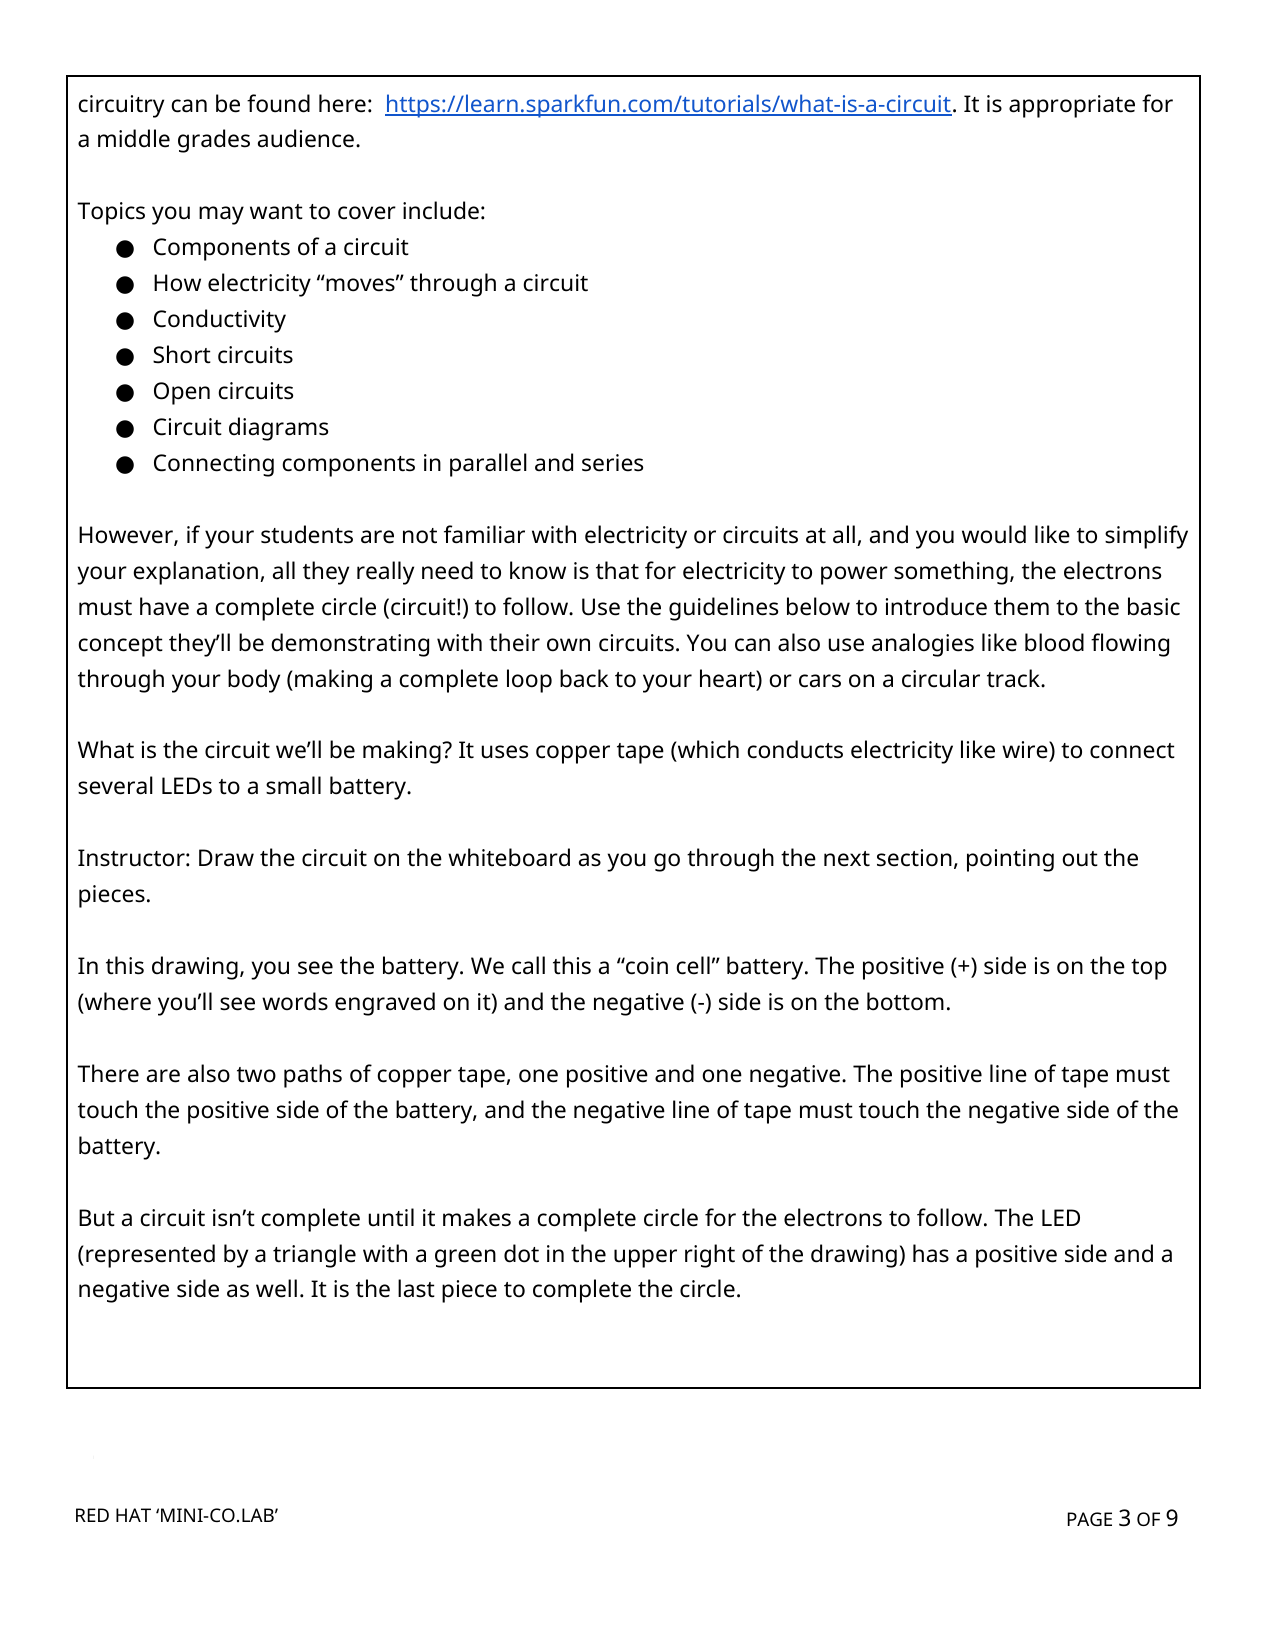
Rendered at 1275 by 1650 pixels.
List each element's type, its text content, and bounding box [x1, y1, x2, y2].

table_cell circuitry can be found here: https://learn.sparkfun.com/tutorials/what-is-a-circuit. It is appropriate for a middle grades audience. Topics you may want to cover include: Components of a circuit How electricity “moves” through a circuit Conductivity Short circuits Open circuits Circuit diagrams Connecting components in parallel and series However, if your students are not familiar with electricity or circuits at all, and you would like to simplify your explanation, all they really need to know is that for electricity to power something, the electrons must have a complete circle (circuit!) to follow. Use the guidelines below to introduce them to the basic concept they’ll be demonstrating with their own circuits. You can also use analogies like blood flowing through your body (making a complete loop back to your heart) or cars on a circular track. What is the circuit we’ll be making? It uses copper tape (which conducts electricity like wire) to connect several LEDs to a small battery. Instructor: Draw the circuit on the whiteboard as you go through the next section, pointing out the pieces. In this drawing, you see the battery. We call this a “coin cell” battery. The positive (+) side is on the top (where you’ll see words engraved on it) and the negative (-) side is on the bottom. There are also two paths of copper tape, one positive and one negative. The positive line of tape must touch the positive side of the battery, and the negative line of tape must touch the negative side of the battery. But a circuit isn’t complete until it makes a complete circle for the electrons to follow. The LED (represented by a triangle with a green dot in the upper right of the drawing) has a positive side and a negative side as well. It is the last piece to complete the circle. [68, 77, 1199, 1387]
